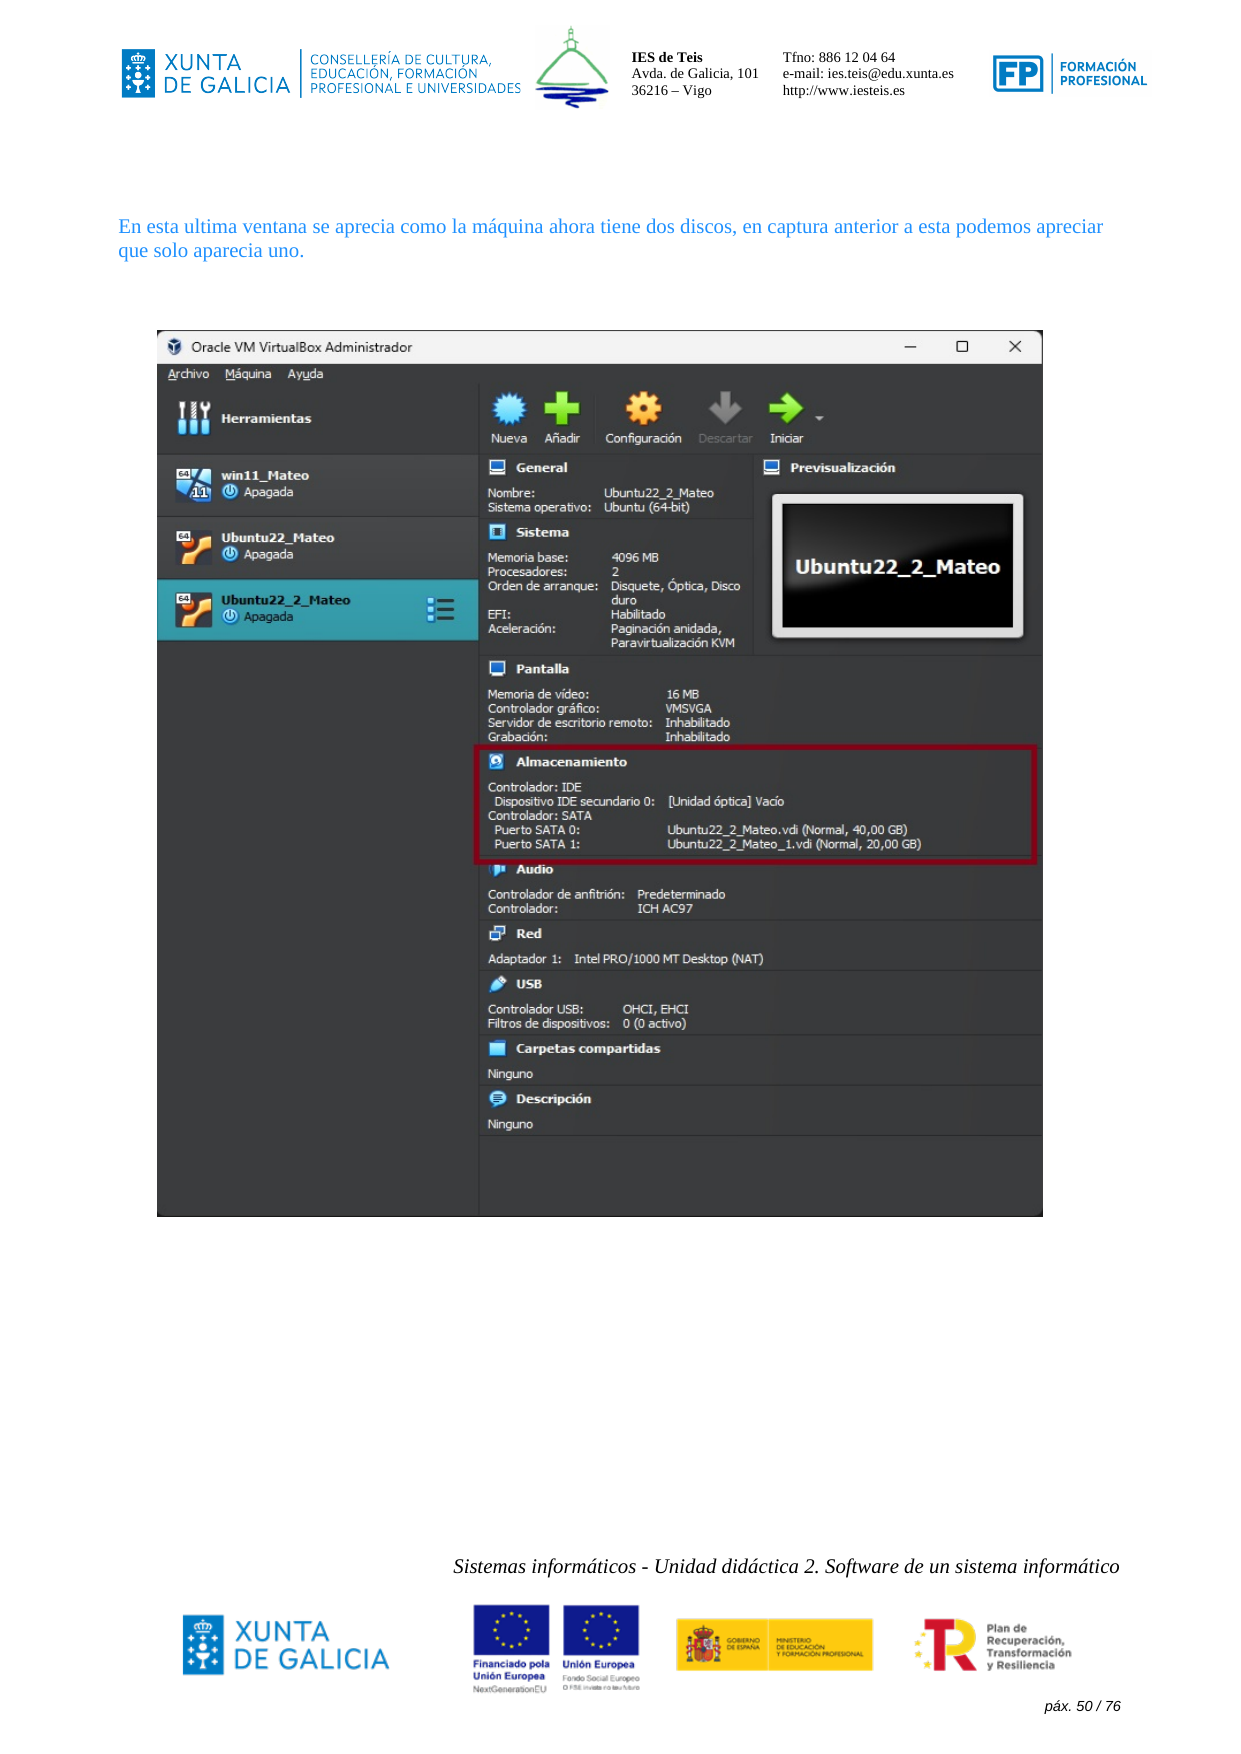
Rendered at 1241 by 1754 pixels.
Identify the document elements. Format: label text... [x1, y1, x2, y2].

picture [989, 50, 1153, 97]
text En esta ultima ventana se aprecia como la máquina ahora tiene dos discos, en captura anterior a esta podemos apreciar que solo aparecia uno. [118, 214, 1122, 262]
picture [157, 330, 1043, 1217]
picture [534, 25, 611, 110]
picture [182, 1593, 1085, 1700]
picture [121, 49, 521, 98]
